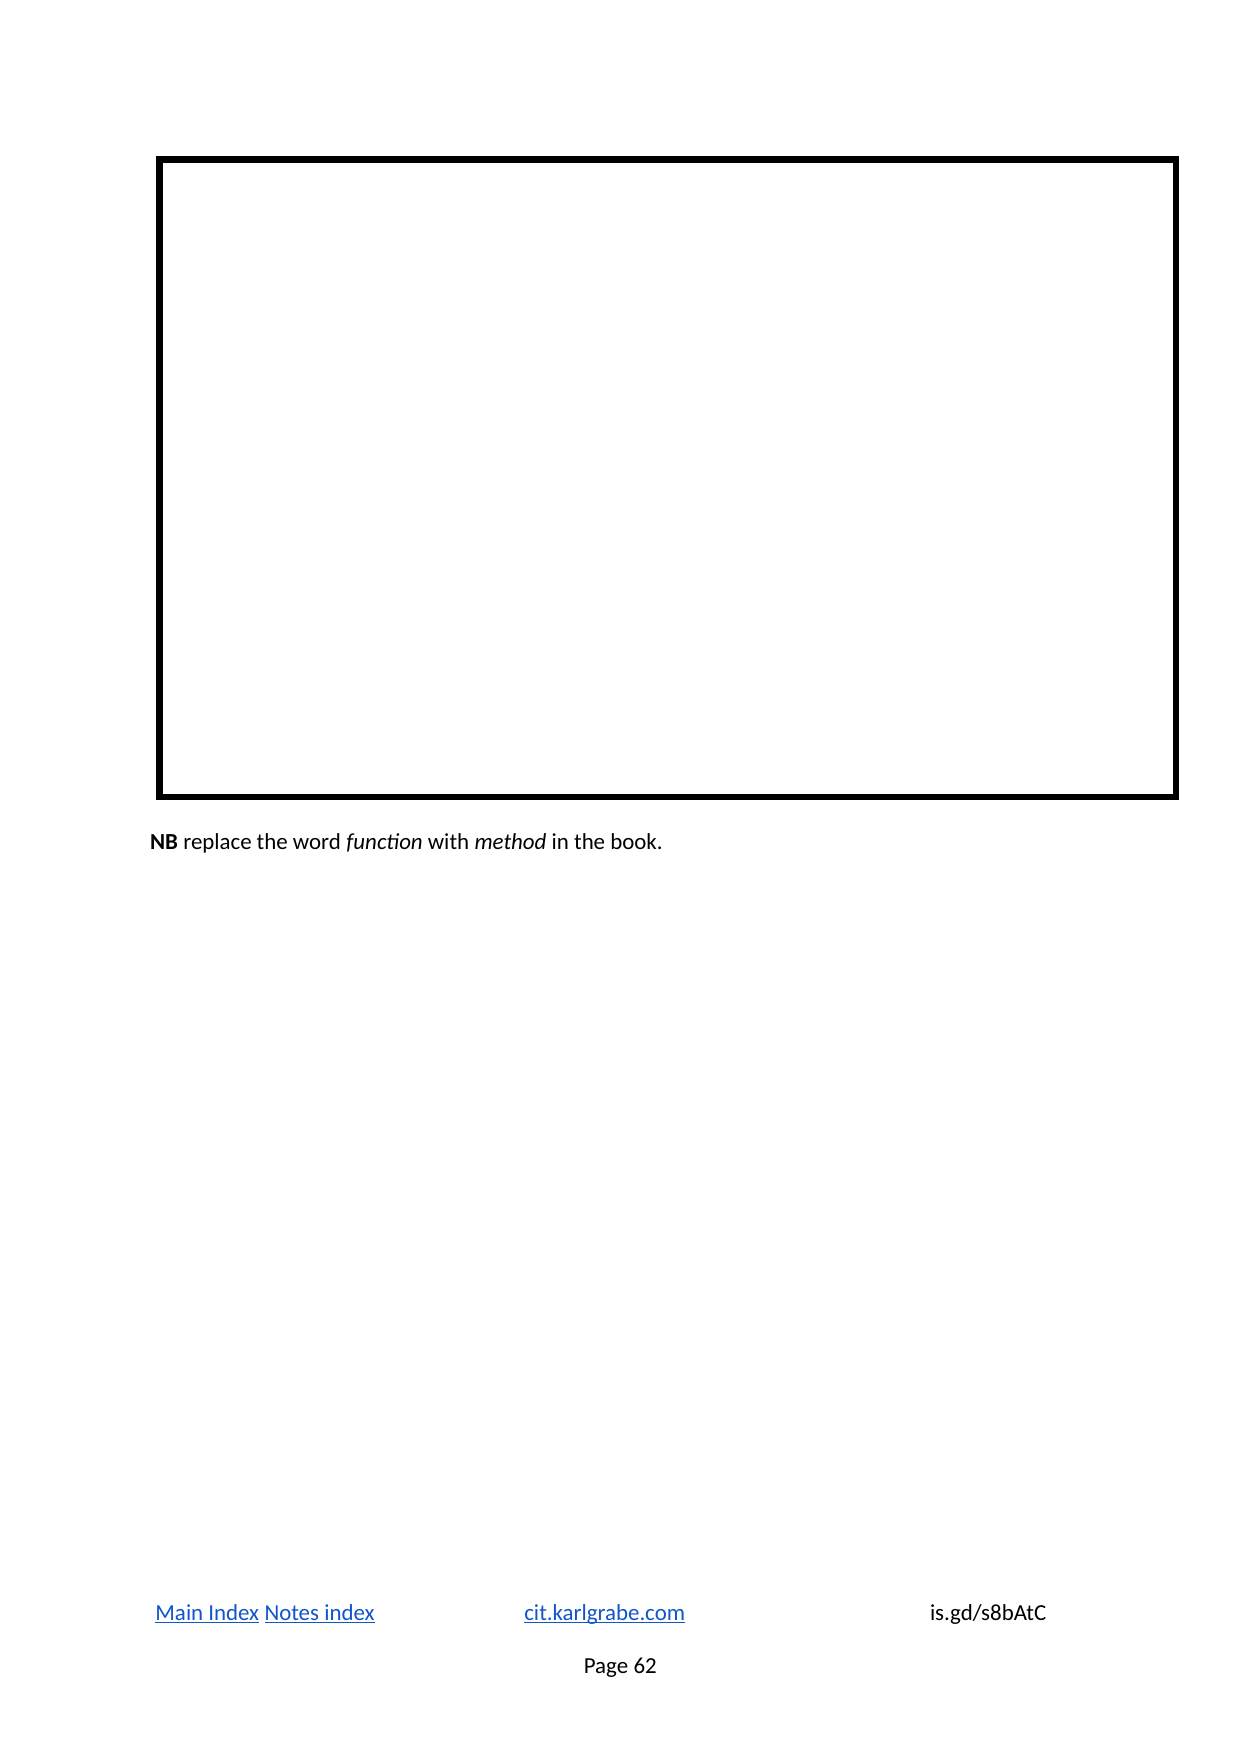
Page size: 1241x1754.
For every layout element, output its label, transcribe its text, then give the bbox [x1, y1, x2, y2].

text NB replace the word function with method in the book. [150, 827, 1090, 855]
picture [163, 163, 1173, 794]
